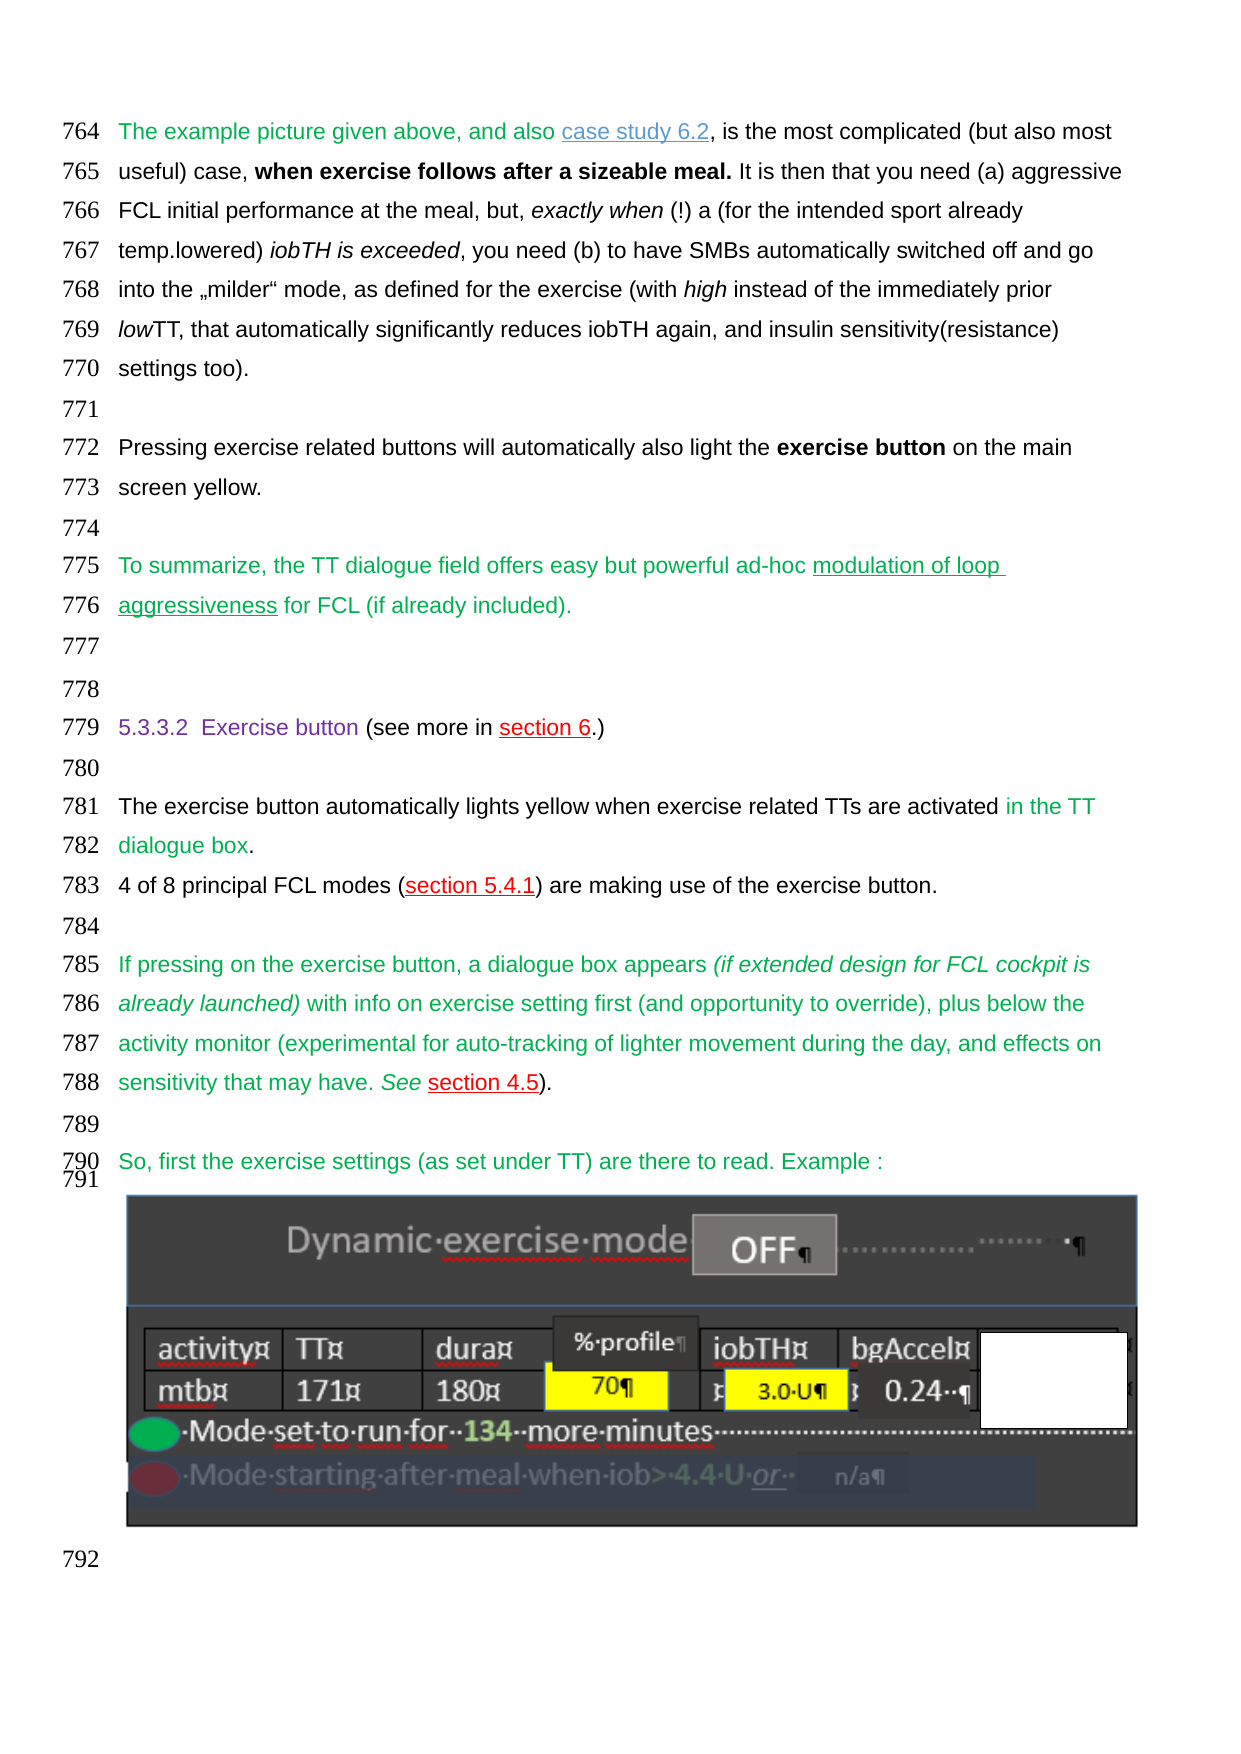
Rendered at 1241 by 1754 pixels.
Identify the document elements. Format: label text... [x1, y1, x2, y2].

text effect.sens. [996, 1340, 1112, 1369]
text So, first the exercise settings (as set under TT) are there to read. Example : [118, 1148, 1122, 1174]
text If pressing on the exercise button, a dialogue box appears (if extended design for FCL cockpit is already launched) with info on exercise setting first (and opportunity to override), plus below the activity monitor (experimental for auto-tracking of lighter movement during the day, and effects on sensitivity that may have. See section 4.5). [118, 951, 1122, 1096]
text 5.3.3.2 Exercise button (see more in section 6.) [118, 714, 1122, 740]
text The example picture given above, and also case study 6.2, is the most complicated (but also most useful) case, when exercise follows after a sizeable meal. It is then that you need (a) aggressive FCL initial performance at the meal, but, exactly when (!) a (for the intended sport already temp.lowered) iobTH is exceeded, you need (b) to have SMBs automatically switched off and go into the „milder“ mode, as defined for the exercise (with high instead of the immediately prior lowTT, that automatically significantly reduces iobTH again, and insulin sensitivity(resistance) settings too). [118, 118, 1122, 381]
text 4 of 8 principal FCL modes (section 5.4.1) are making use of the exercise button. [118, 872, 1122, 898]
text The exercise button automatically lights yellow when exercise related TTs are activated in the TT dialogue box. [118, 793, 1122, 859]
text To summarize, the TT dialogue field offers easy but powerful ad-hoc modulation of loop aggressiveness for FCL (if already included). [118, 552, 1122, 618]
text Pressing exercise related buttons will automatically also light the exercise button on the main screen yellow. [118, 434, 1122, 500]
text 70 % [996, 1369, 1112, 1403]
